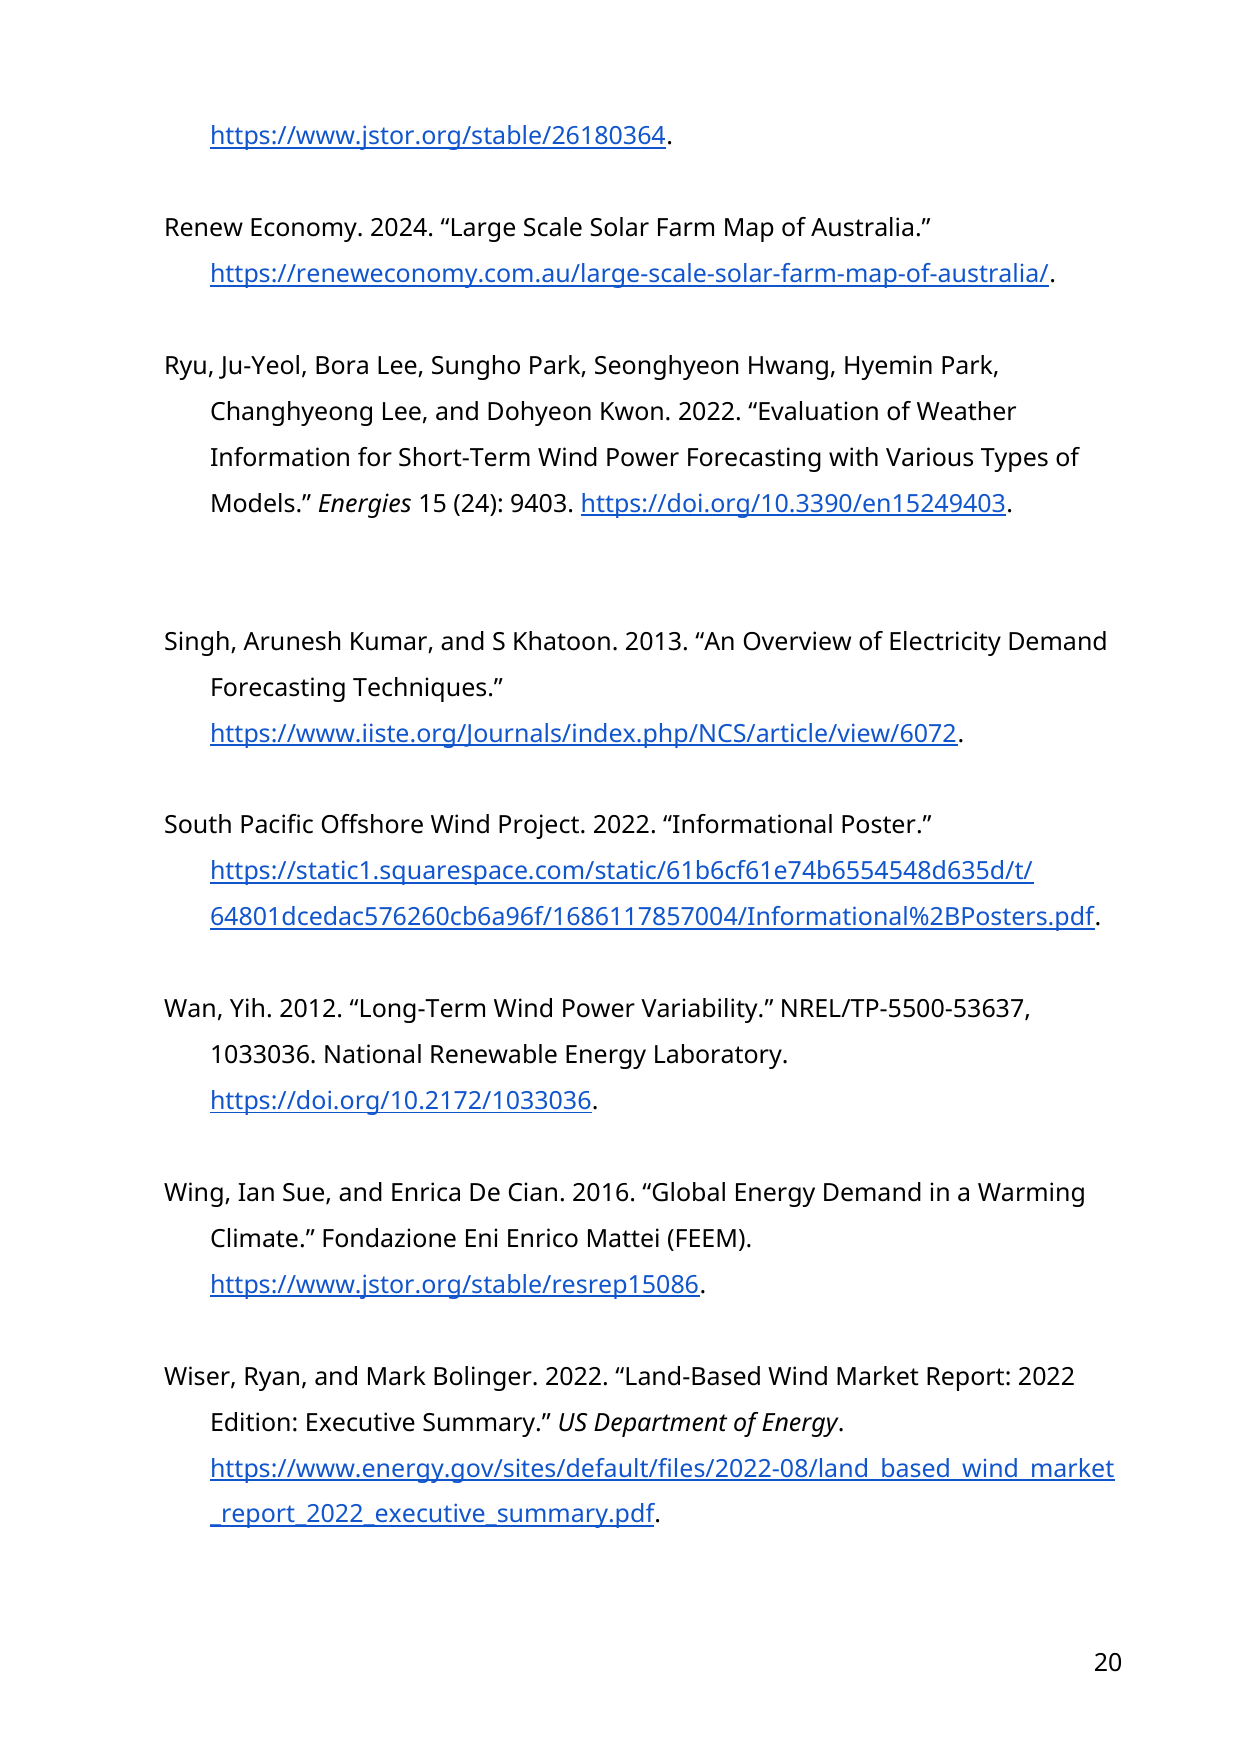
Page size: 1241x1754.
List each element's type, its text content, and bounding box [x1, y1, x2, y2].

text https://www.jstor.org/stable/26180364. [164, 118, 1122, 152]
text Wing, Ian Sue, and Enrica De Cian. 2016. “Global Energy Demand in a Warming Climate.” Fondazione Eni Enrico Mattei (FEEM). https://www.jstor.org/stable/resrep15086. [164, 1174, 1122, 1301]
text South Pacific Offshore Wind Project. 2022. “Informational Poster.” https://static1.squarespace.com/static/61b6cf61e74b6554548d635d/t/64801dcedac576260cb6a96f/1686117857004/Informational%2BPosters.pdf. [164, 807, 1122, 933]
text Wiser, Ryan, and Mark Bolinger. 2022. “Land-Based Wind Market Report: 2022 Edition: Executive Summary.” US Department of Energy. https://www.energy.gov/sites/default/files/2022-08/land_based_wind_market_report_2022_executive_summary.pdf. [164, 1358, 1122, 1530]
text Singh, Arunesh Kumar, and S Khatoon. 2013. “An Overview of Electricity Demand Forecasting Techniques.” https://www.iiste.org/Journals/index.php/NCS/article/view/6072. [164, 623, 1122, 749]
text Ryu, Ju-Yeol, Bora Lee, Sungho Park, Seonghyeon Hwang, Hyemin Park, Changhyeong Lee, and Dohyeon Kwon. 2022. “Evaluation of Weather Information for Short-Term Wind Power Forecasting with Various Types of Models.” Energies 15 (24): 9403. https://doi.org/10.3390/en15249403. [164, 348, 1122, 519]
text Wan, Yih. 2012. “Long-Term Wind Power Variability.” NREL/TP-5500-53637, 1033036. National Renewable Energy Laboratory. https://doi.org/10.2172/1033036. [164, 991, 1122, 1117]
text Renew Economy. 2024. “Large Scale Solar Farm Map of Australia.” https://reneweconomy.com.au/large-scale-solar-farm-map-of-australia/. [164, 210, 1122, 290]
